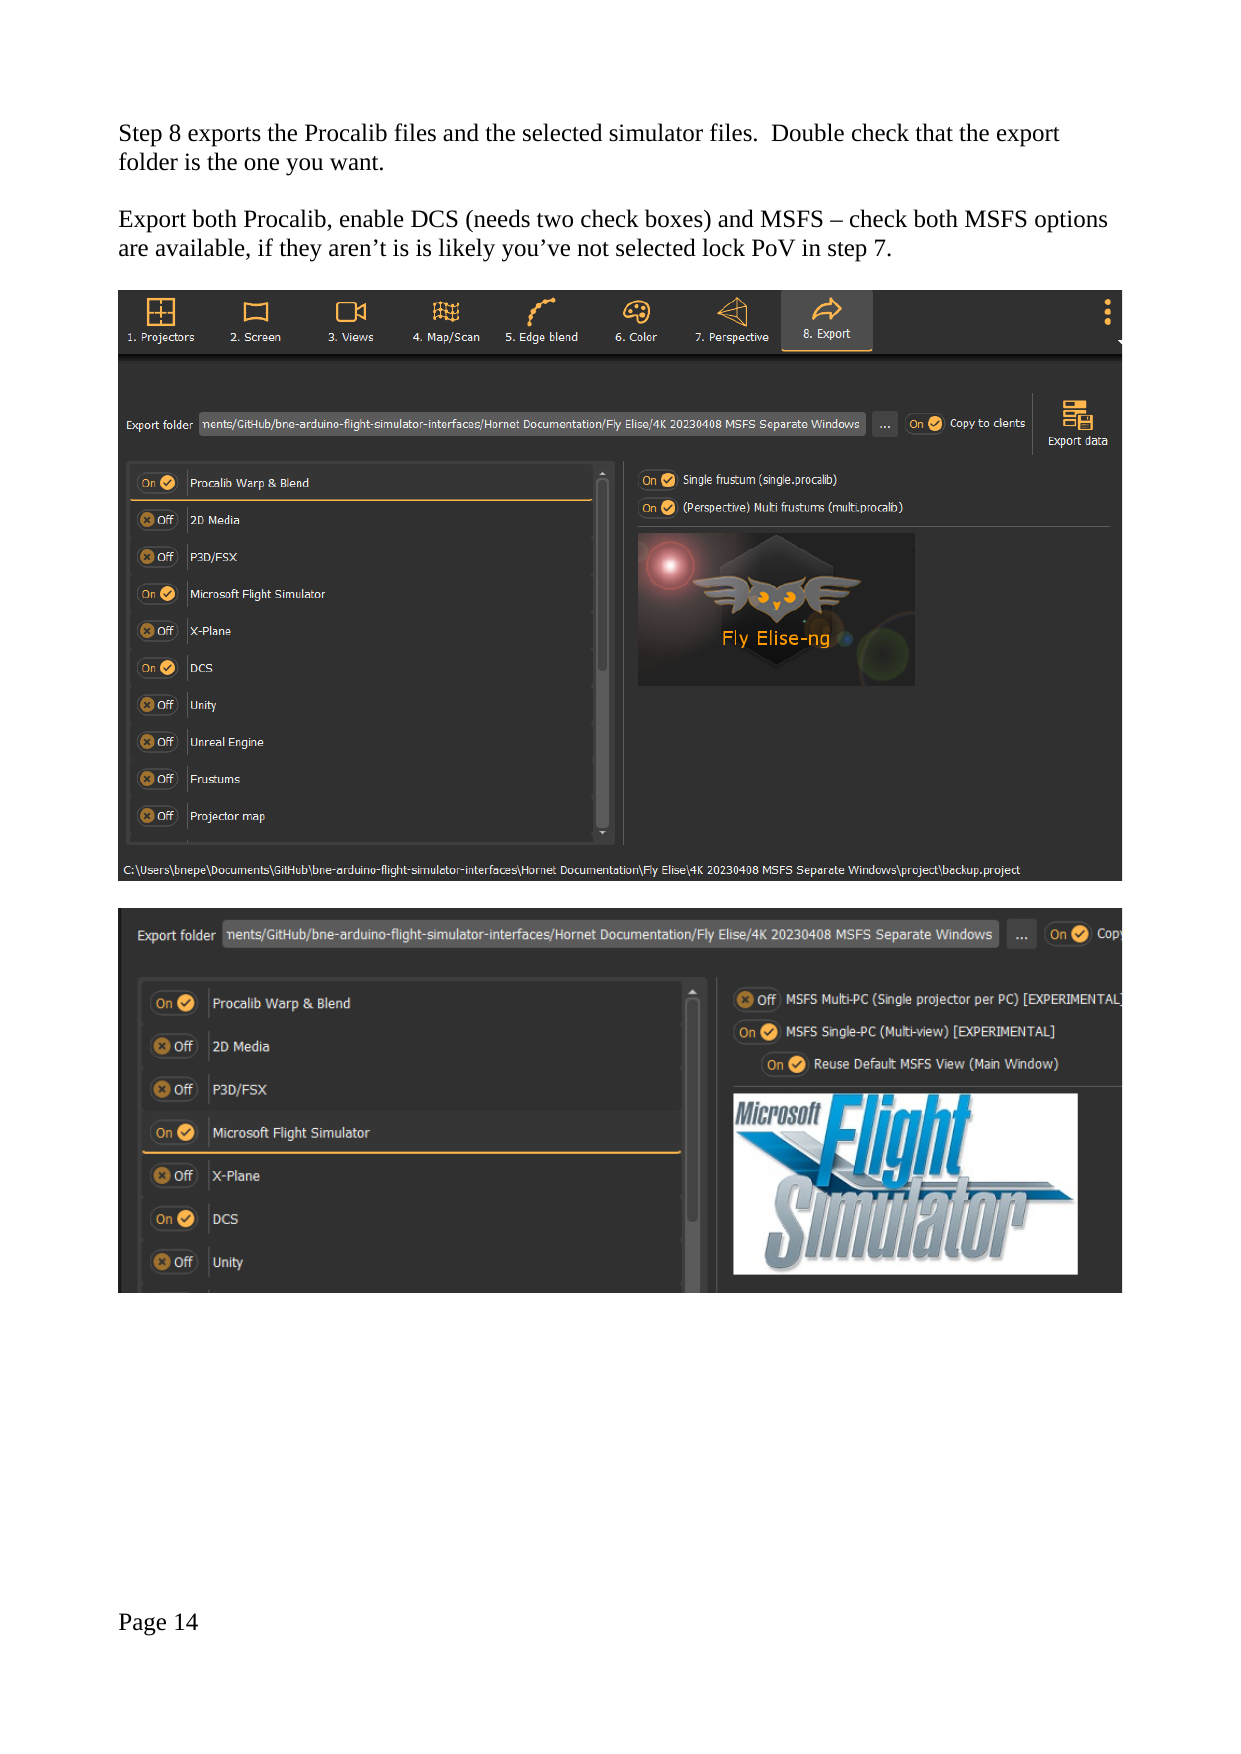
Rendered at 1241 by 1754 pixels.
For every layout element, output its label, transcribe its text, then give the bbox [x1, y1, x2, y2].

picture [118, 908, 1123, 1293]
text Step 8 exports the Procalib files and the selected simulator files. Double check that the export folder is the one you want. [118, 118, 1122, 176]
text Export both Procalib, enable DCS (needs two check boxes) and MSFS – check both MSFS options are available, if they aren’t is is likely you’ve not selected lock PoV in step 7. [118, 204, 1122, 262]
picture [118, 290, 1123, 881]
